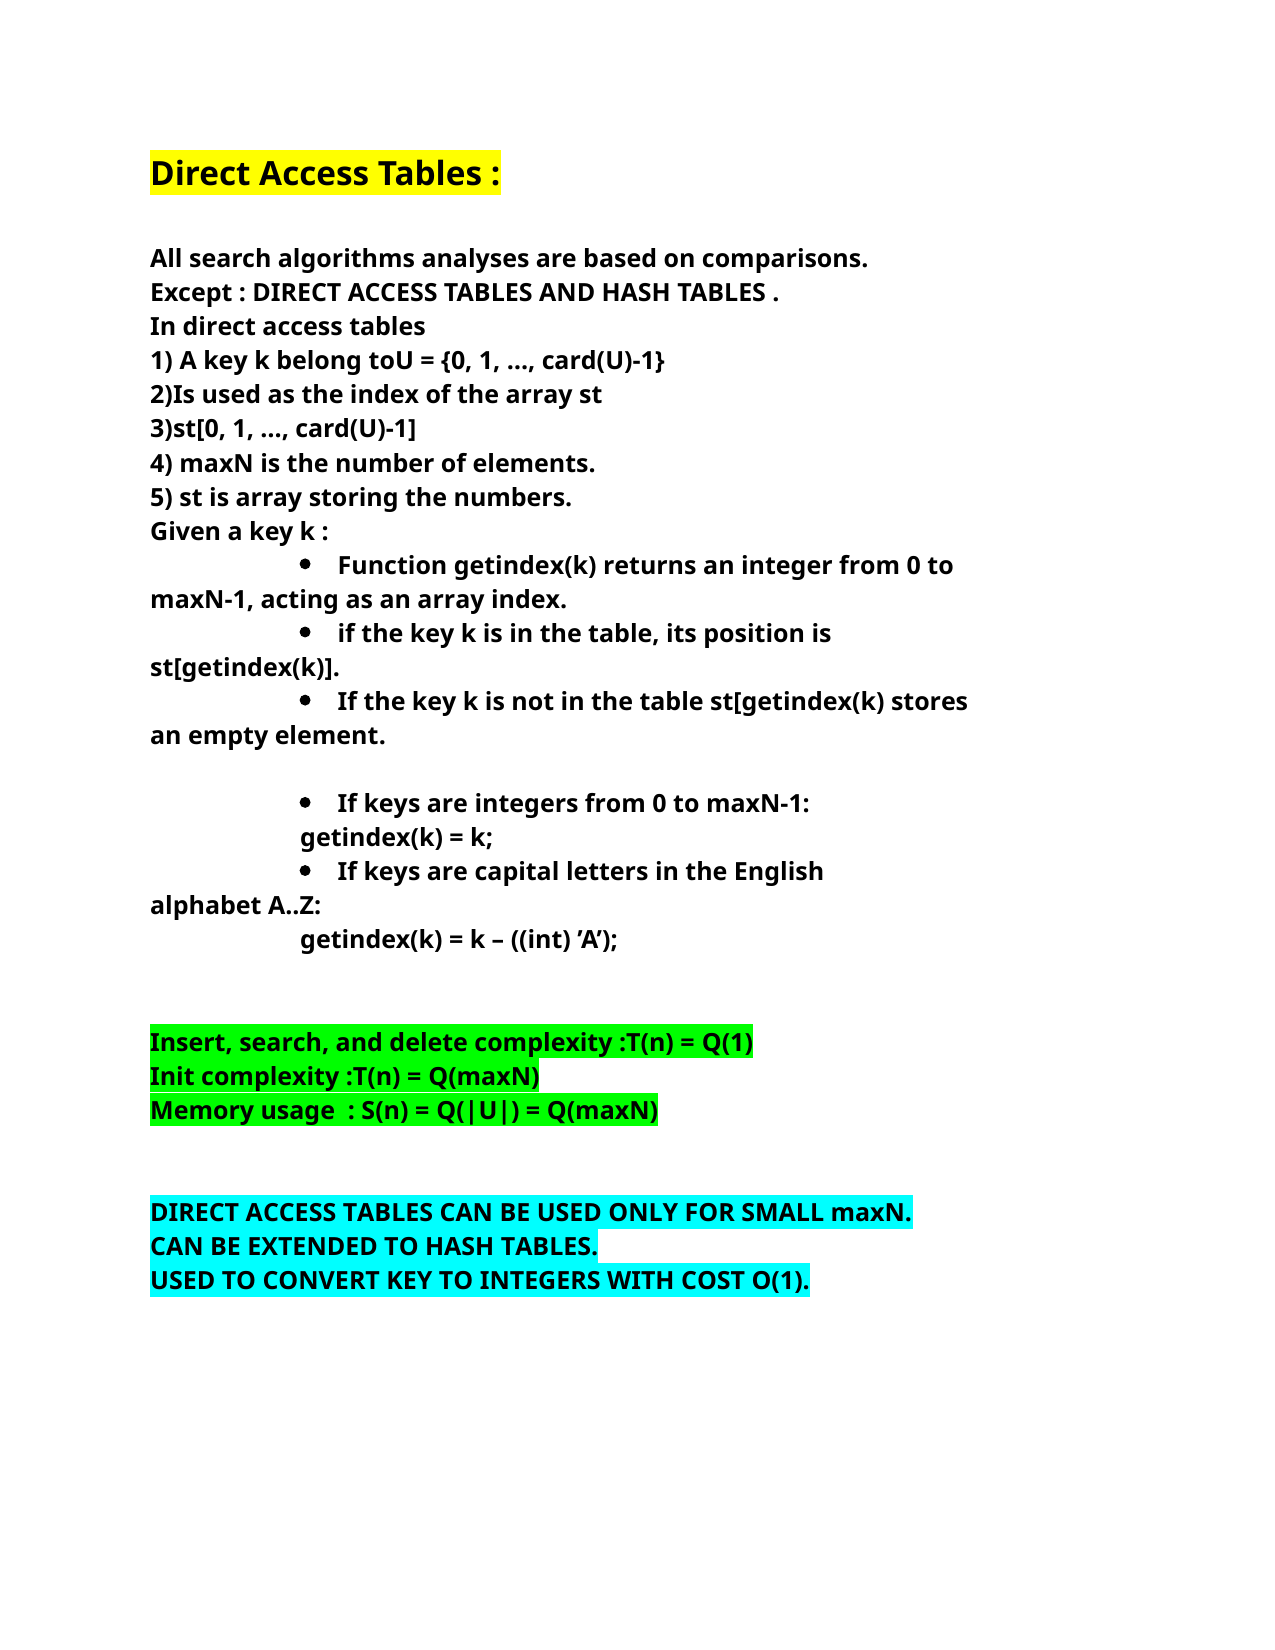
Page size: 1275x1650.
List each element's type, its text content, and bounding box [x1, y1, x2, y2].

text 1) A key k belong toU = {0, 1, …, card(U)-1} [150, 343, 1125, 377]
subtitle 5) st is array storing the numbers. [150, 479, 1125, 513]
text Init complexity :T(n) = Q(maxN) [150, 1058, 1125, 1092]
text st[getindex(k)]. [150, 649, 1125, 684]
text alphabet A..Z: [150, 888, 1125, 922]
text maxN-1, acting as an array index. [150, 581, 1125, 616]
text CAN BE EXTENDED TO HASH TABLES. [150, 1229, 1125, 1263]
subtitle Direct Access Tables : [150, 150, 1125, 195]
subtitle getindex(k) = k – ((int) ’A’); [150, 922, 1125, 956]
text USED TO CONVERT KEY TO INTEGERS WITH COST O(1). [150, 1263, 1125, 1297]
list If the key k is not in the table st[getindex(k) stores [300, 684, 1125, 718]
subtitle All search algorithms analyses are based on comparisons. [150, 241, 1125, 275]
text 2)Is used as the index of the array st [150, 377, 1125, 411]
subtitle Except : DIRECT ACCESS TABLES AND HASH TABLES . [150, 275, 1125, 309]
subtitle 4) maxN is the number of elements. [150, 445, 1125, 479]
subtitle an empty element. [150, 718, 1125, 752]
text Insert, search, and delete complexity :T(n) = Q(1) [150, 1024, 1125, 1058]
text In direct access tables [150, 309, 1125, 343]
list Function getindex(k) returns an integer from 0 to [300, 547, 1125, 581]
list if the key k is in the table, its position is [300, 616, 1125, 649]
text DIRECT ACCESS TABLES CAN BE USED ONLY FOR SMALL maxN. [150, 1194, 1125, 1229]
list If keys are capital letters in the English [300, 854, 1125, 888]
list If keys are integers from 0 to maxN-1: [300, 786, 1125, 820]
subtitle Given a key k : [150, 513, 1125, 547]
text Memory usage : S(n) = Q(|U|) = Q(maxN) [150, 1092, 1125, 1126]
subtitle 3)st[0, 1, …, card(U)-1] [150, 411, 1125, 445]
text getindex(k) = k; [225, 820, 1125, 854]
